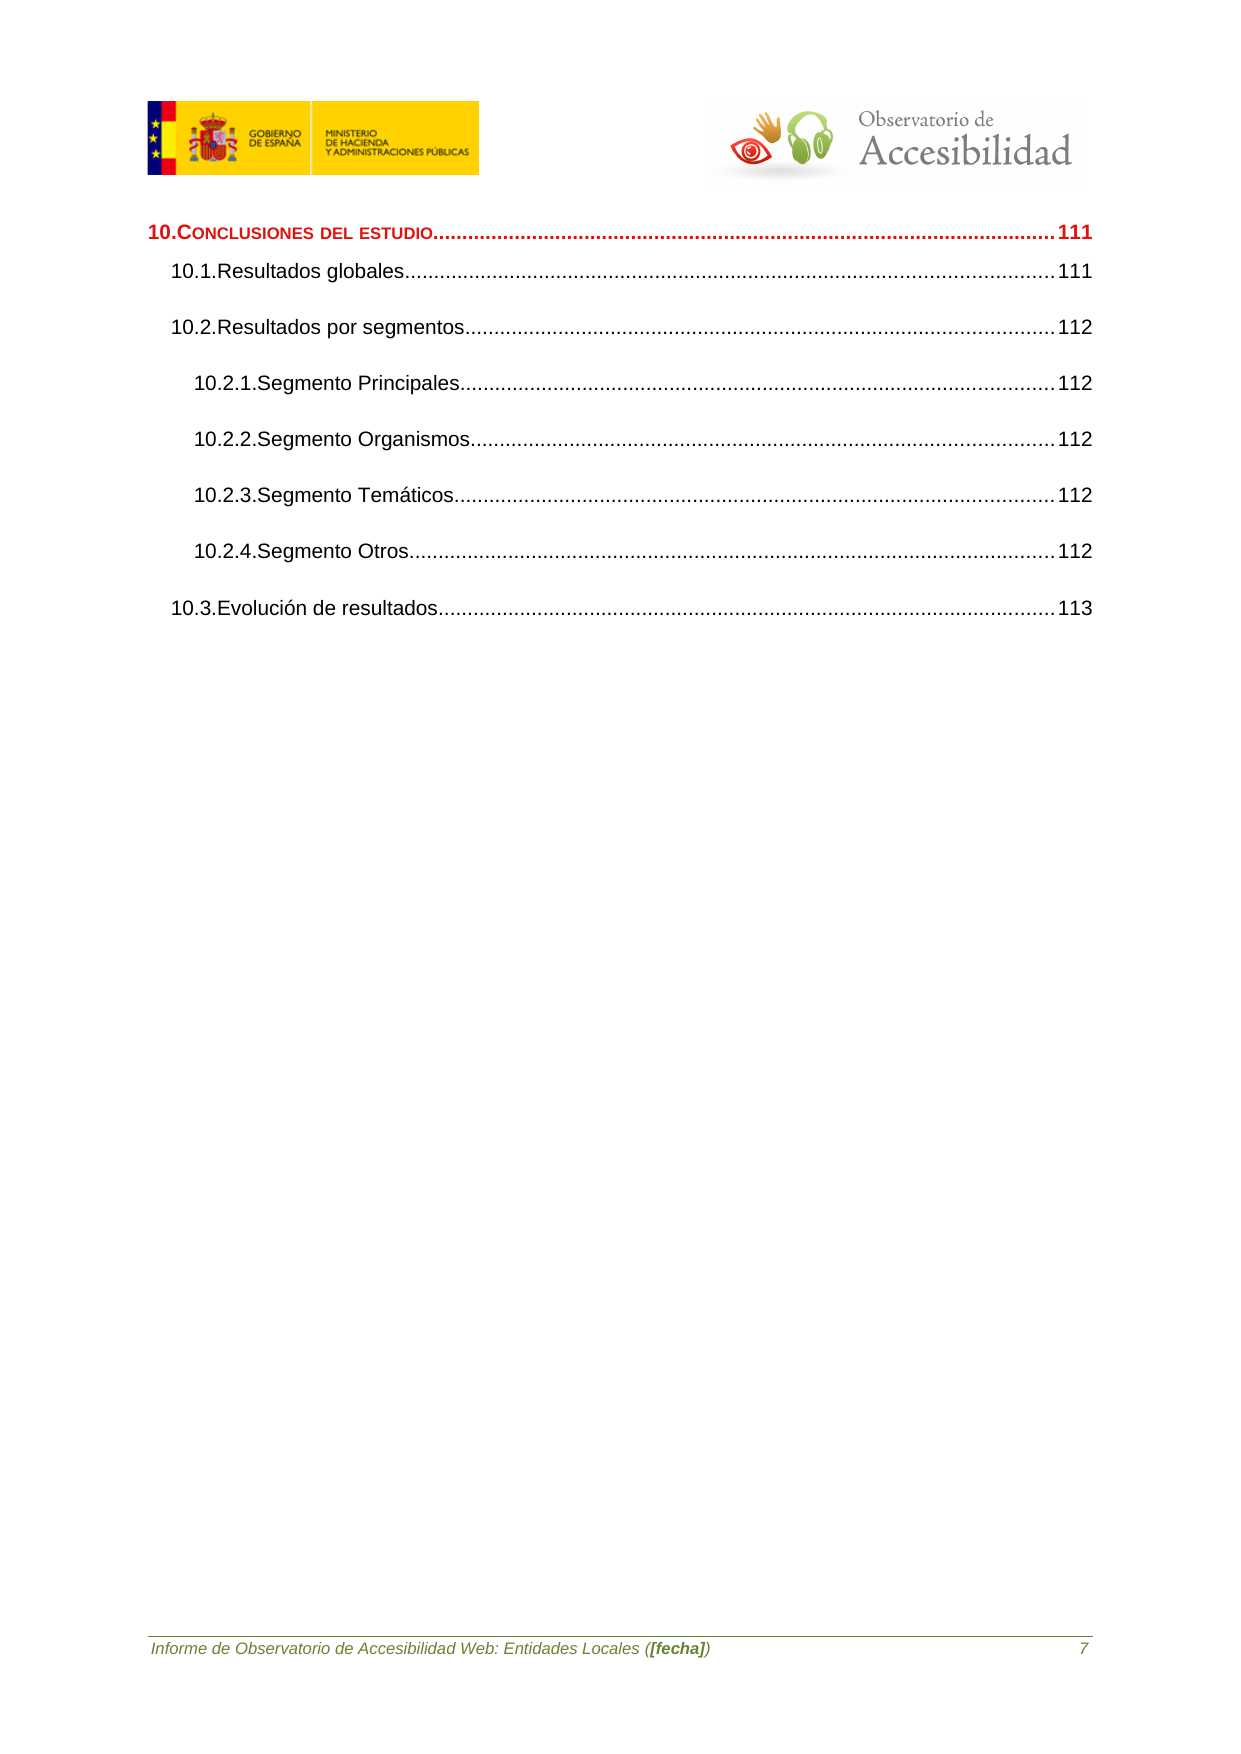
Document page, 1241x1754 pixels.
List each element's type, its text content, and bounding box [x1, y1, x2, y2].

text 10.2.4.Segmento Otros 112 [193, 539, 1092, 563]
text 10.2.2.Segmento Organismos 112 [193, 427, 1092, 451]
picture [147, 101, 479, 175]
text 10.1.Resultados globales 111 [171, 258, 1092, 282]
text 10.Conclusiones del estudio 111 [148, 220, 1092, 244]
text 10.2.Resultados por segmentos 112 [171, 315, 1092, 339]
text 10.3.Evolución de resultados 113 [171, 595, 1092, 619]
text 10.2.1.Segmento Principales 112 [193, 371, 1092, 395]
text 10.2.3.Segmento Temáticos 112 [193, 483, 1092, 507]
picture [710, 102, 1086, 185]
